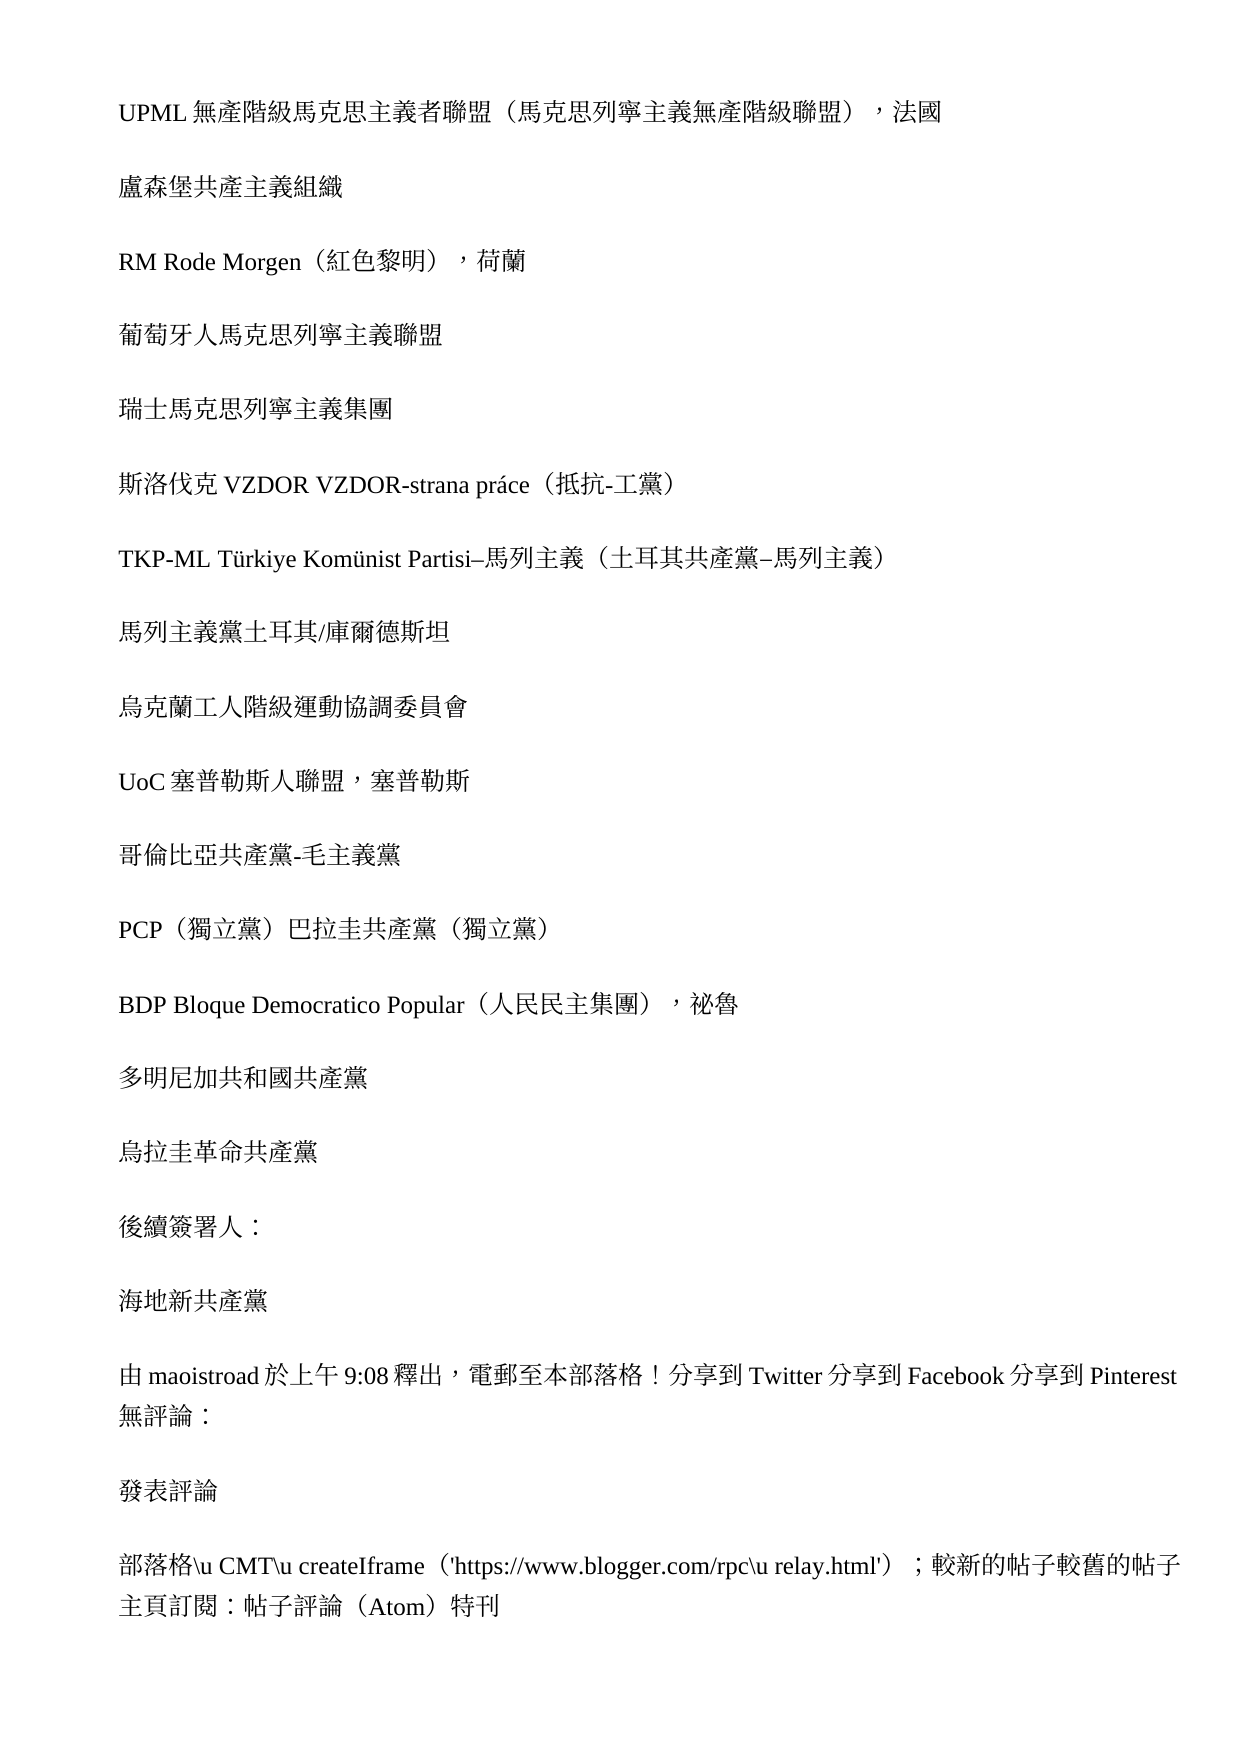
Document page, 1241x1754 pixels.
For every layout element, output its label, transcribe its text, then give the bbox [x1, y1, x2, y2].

text UPML無產階級馬克思主義者聯盟（馬克思列寧主義無產階級聯盟），法國 盧森堡共產主義組織 RM Rode Morgen（紅色黎明），荷蘭 葡萄牙人馬克思列寧主義聯盟 瑞士馬克思列寧主義集團 斯洛伐克VZDOR VZDOR-strana práce（抵抗-工黨） TKP-ML Türkiye Komünist Partisi–馬列主義（土耳其共產黨–馬列主義） 馬列主義黨土耳其/庫爾德斯坦 烏克蘭工人階級運動協調委員會 UoC塞普勒斯人聯盟，塞普勒斯 哥倫比亞共產黨-毛主義黨 PCP（獨立黨）巴拉圭共產黨（獨立黨） BDP Bloque Democratico Popular（人民民主集團），祕魯 多明尼加共和國共產黨 烏拉圭革命共產黨 後續簽署人： 海地新共產黨 由maoistroad於上午9:08釋出，電郵至本部落格！分享到Twitter分享到Facebook分享到Pinterest無評論： 發表評論 部落格\u CMT\u createIframe（'https://www.blogger.com/rpc\u relay.html'）；較新的帖子較舊的帖子主頁訂閱：帖子評論（Atom）特刊 [118, 59, 1181, 1656]
